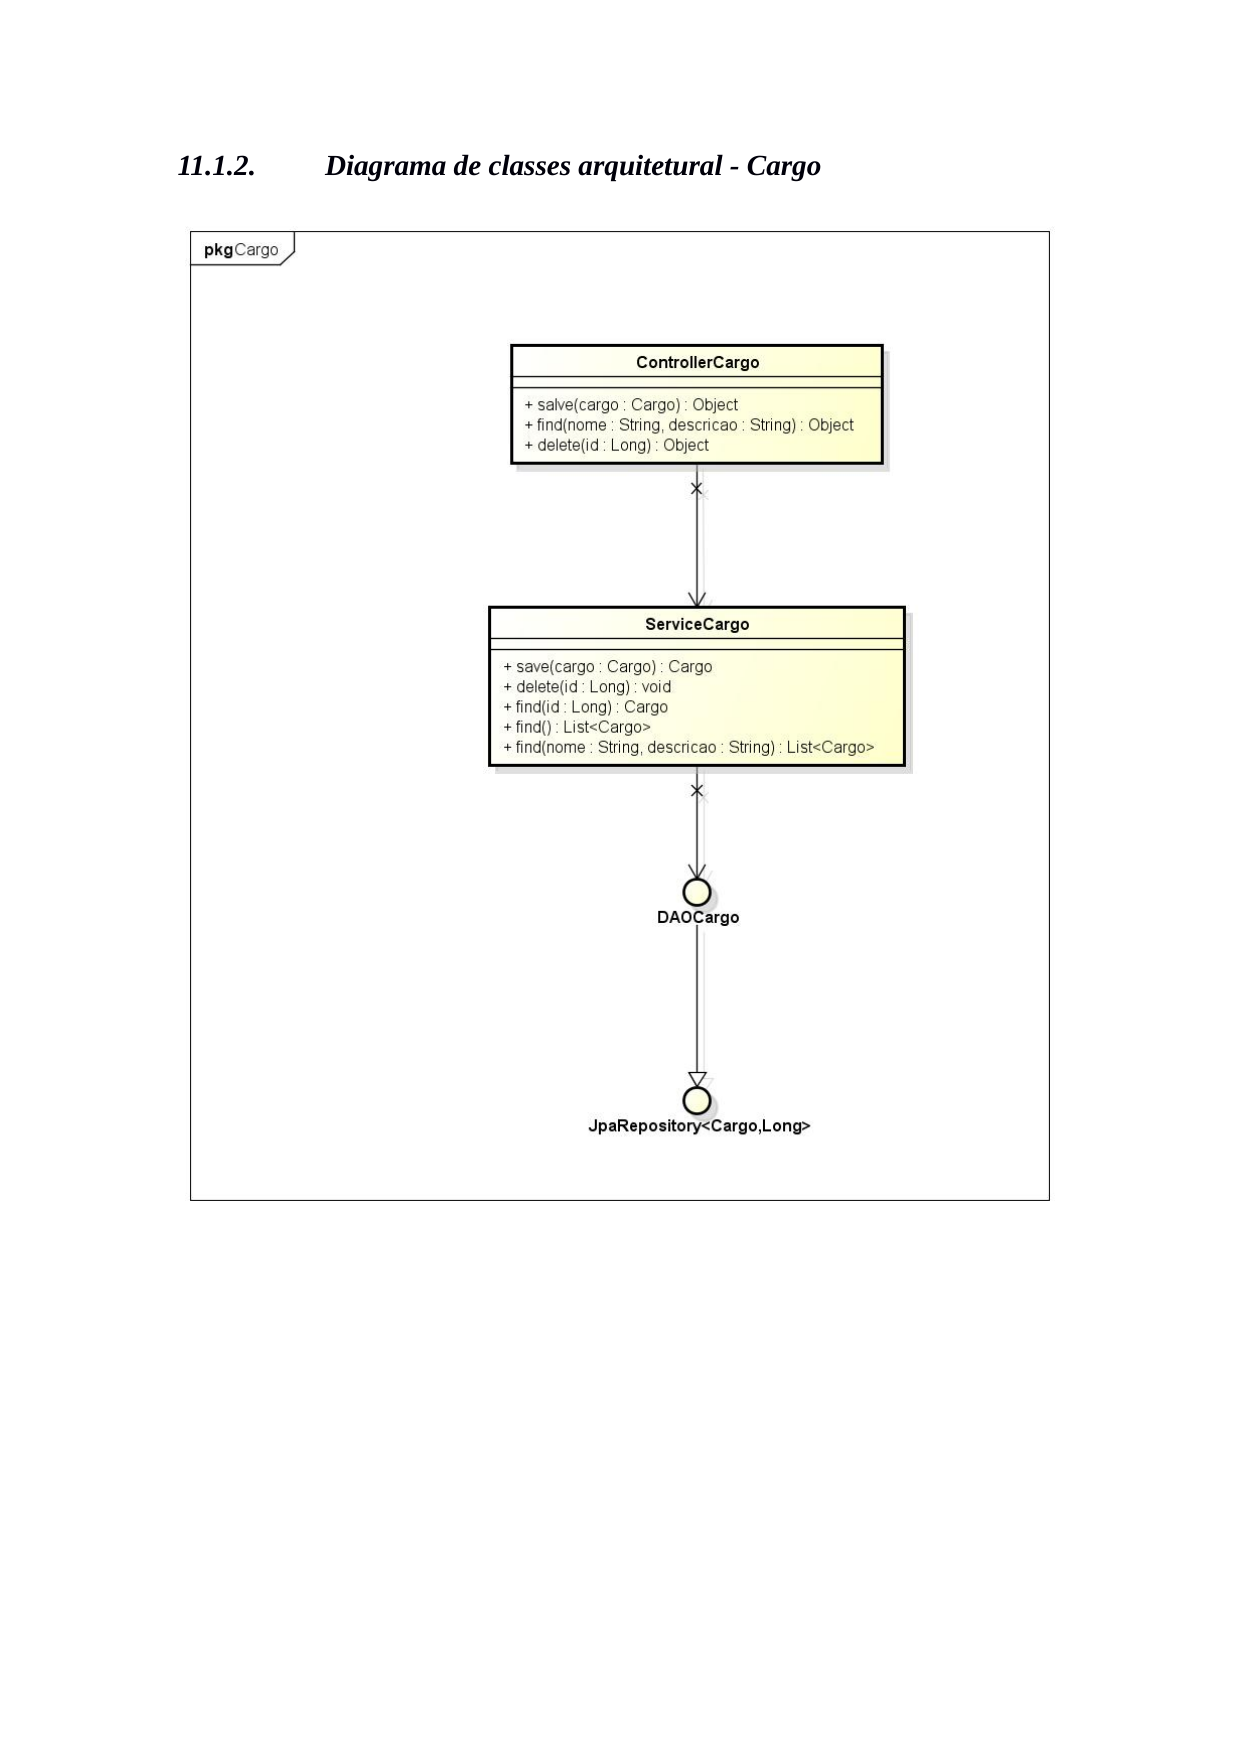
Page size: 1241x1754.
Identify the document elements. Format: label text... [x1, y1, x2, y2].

picture [177, 218, 1063, 1213]
text 11.1.2. Diagrama de classes arquitetural - Cargo [177, 148, 1063, 181]
